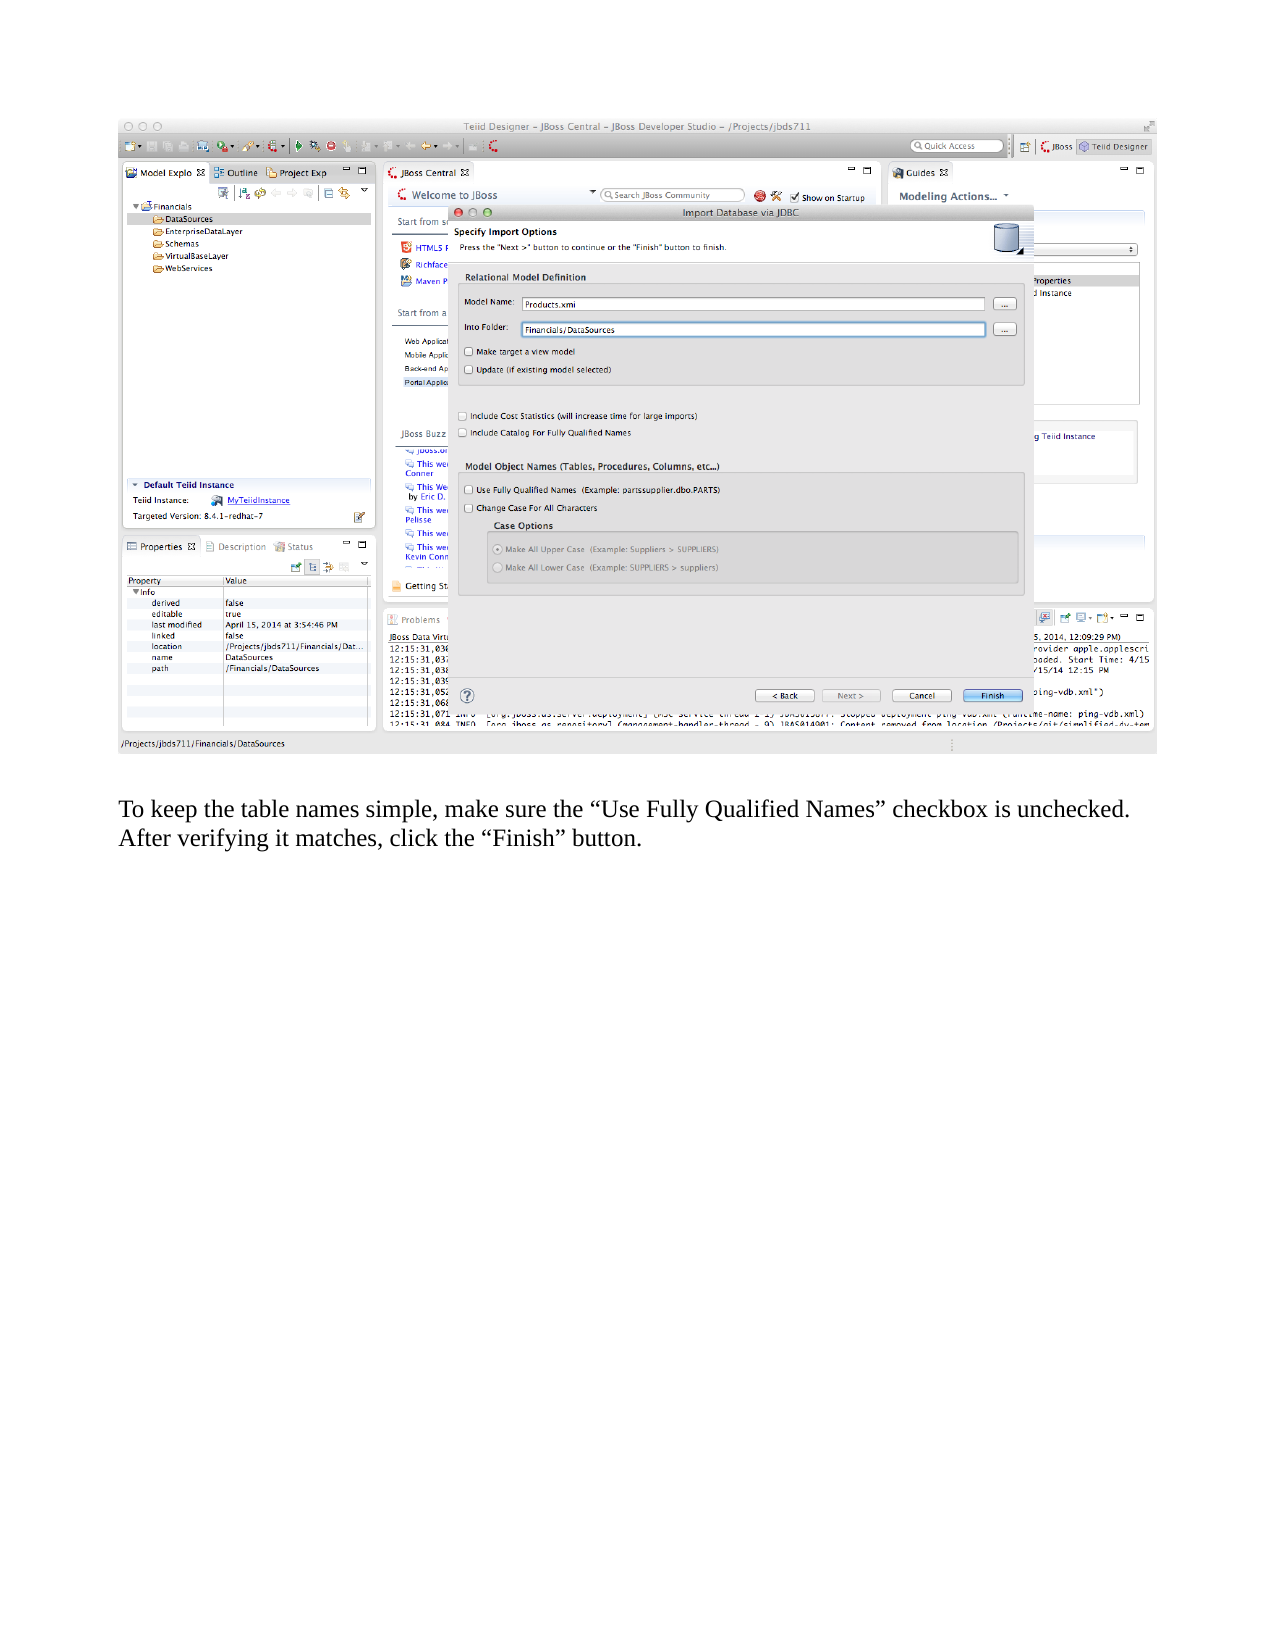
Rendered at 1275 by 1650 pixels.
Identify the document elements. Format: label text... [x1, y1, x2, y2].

text To keep the table names simple, make sure the “Use Fully Qualified Names” checkbox is unchecked. After verifying it matches, click the “Finish” button. [118, 794, 1157, 852]
picture [118, 118, 1157, 754]
